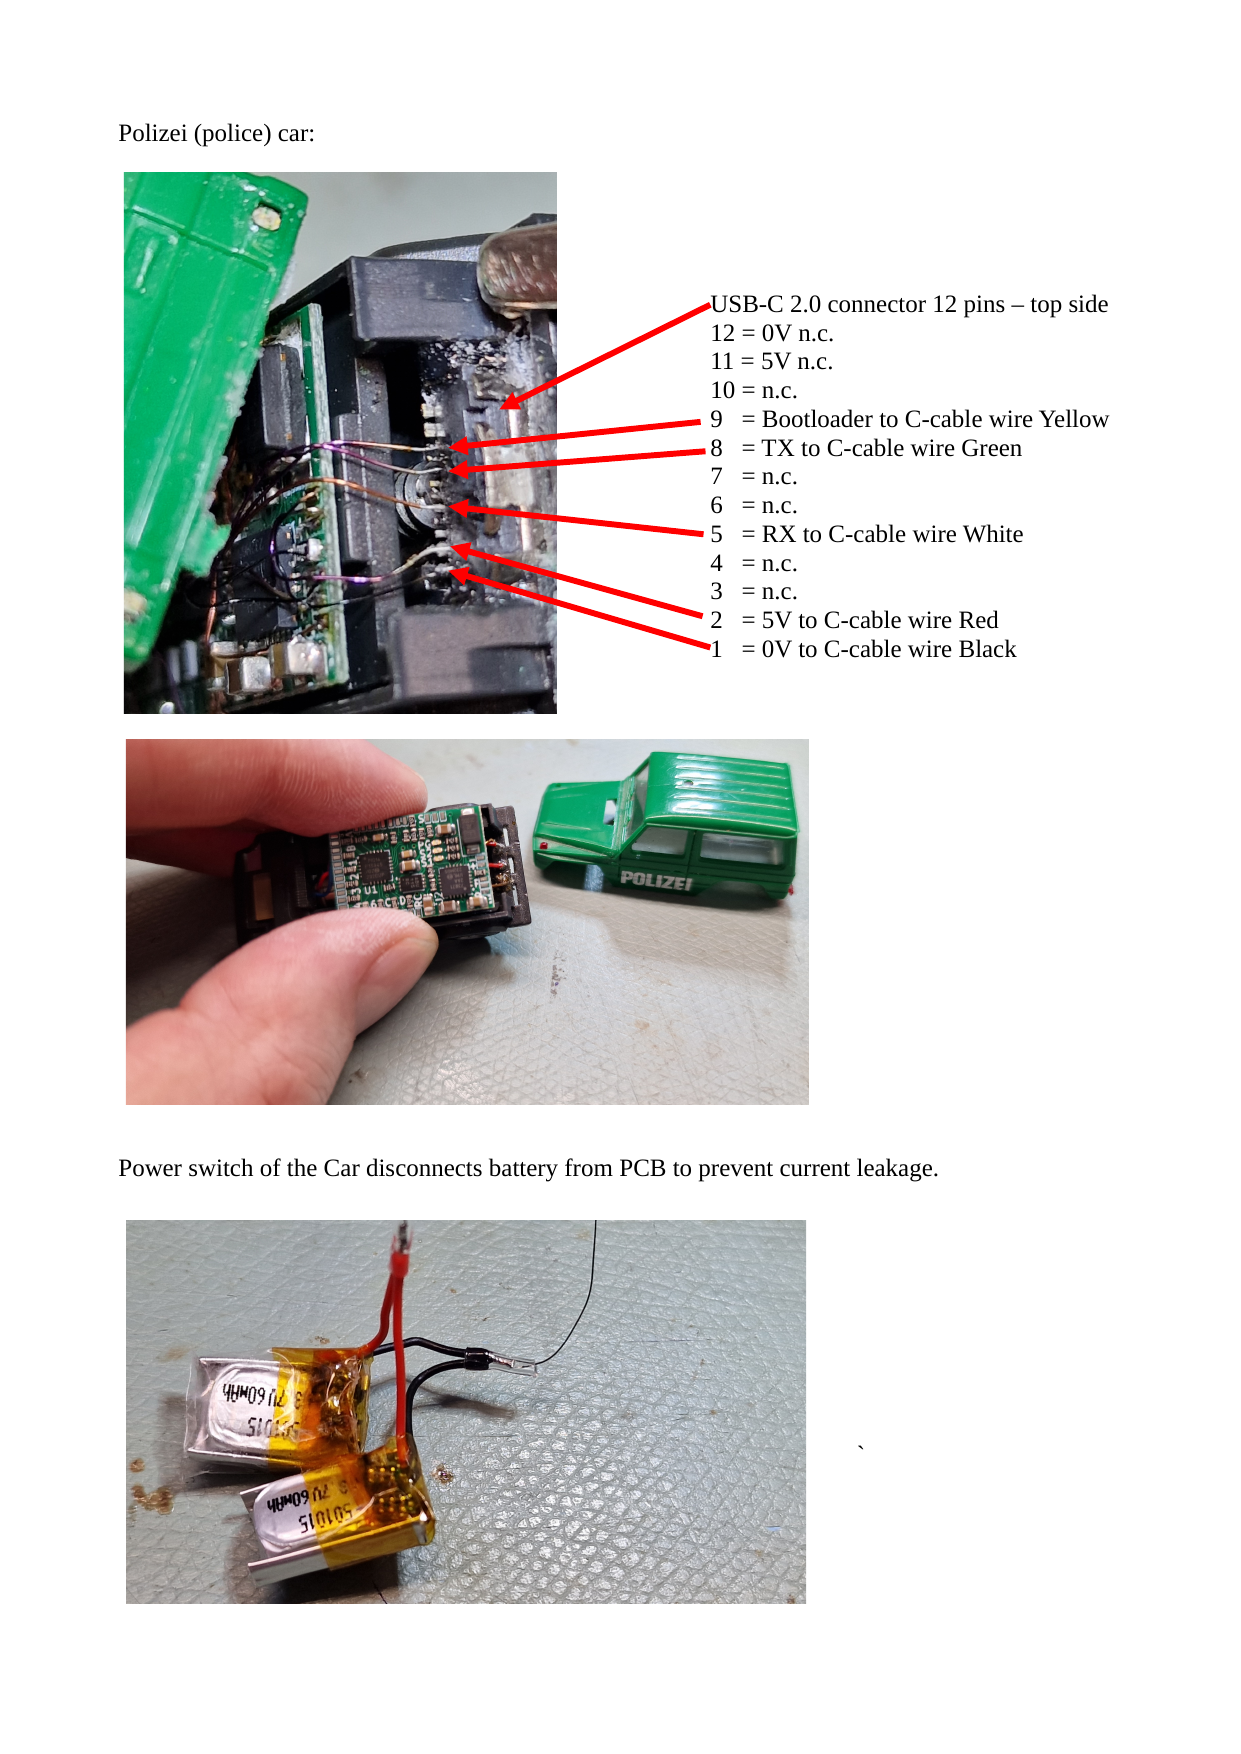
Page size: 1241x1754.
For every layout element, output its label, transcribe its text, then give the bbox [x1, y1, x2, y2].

text Polizei (police) car: [118, 118, 1122, 147]
text [118, 1383, 126, 1469]
text ` [807, 1383, 1122, 1469]
text Power switch of the Car disconnects battery from PCB to prevent current leakage. [118, 176, 1122, 1326]
picture [126, 1220, 807, 1604]
